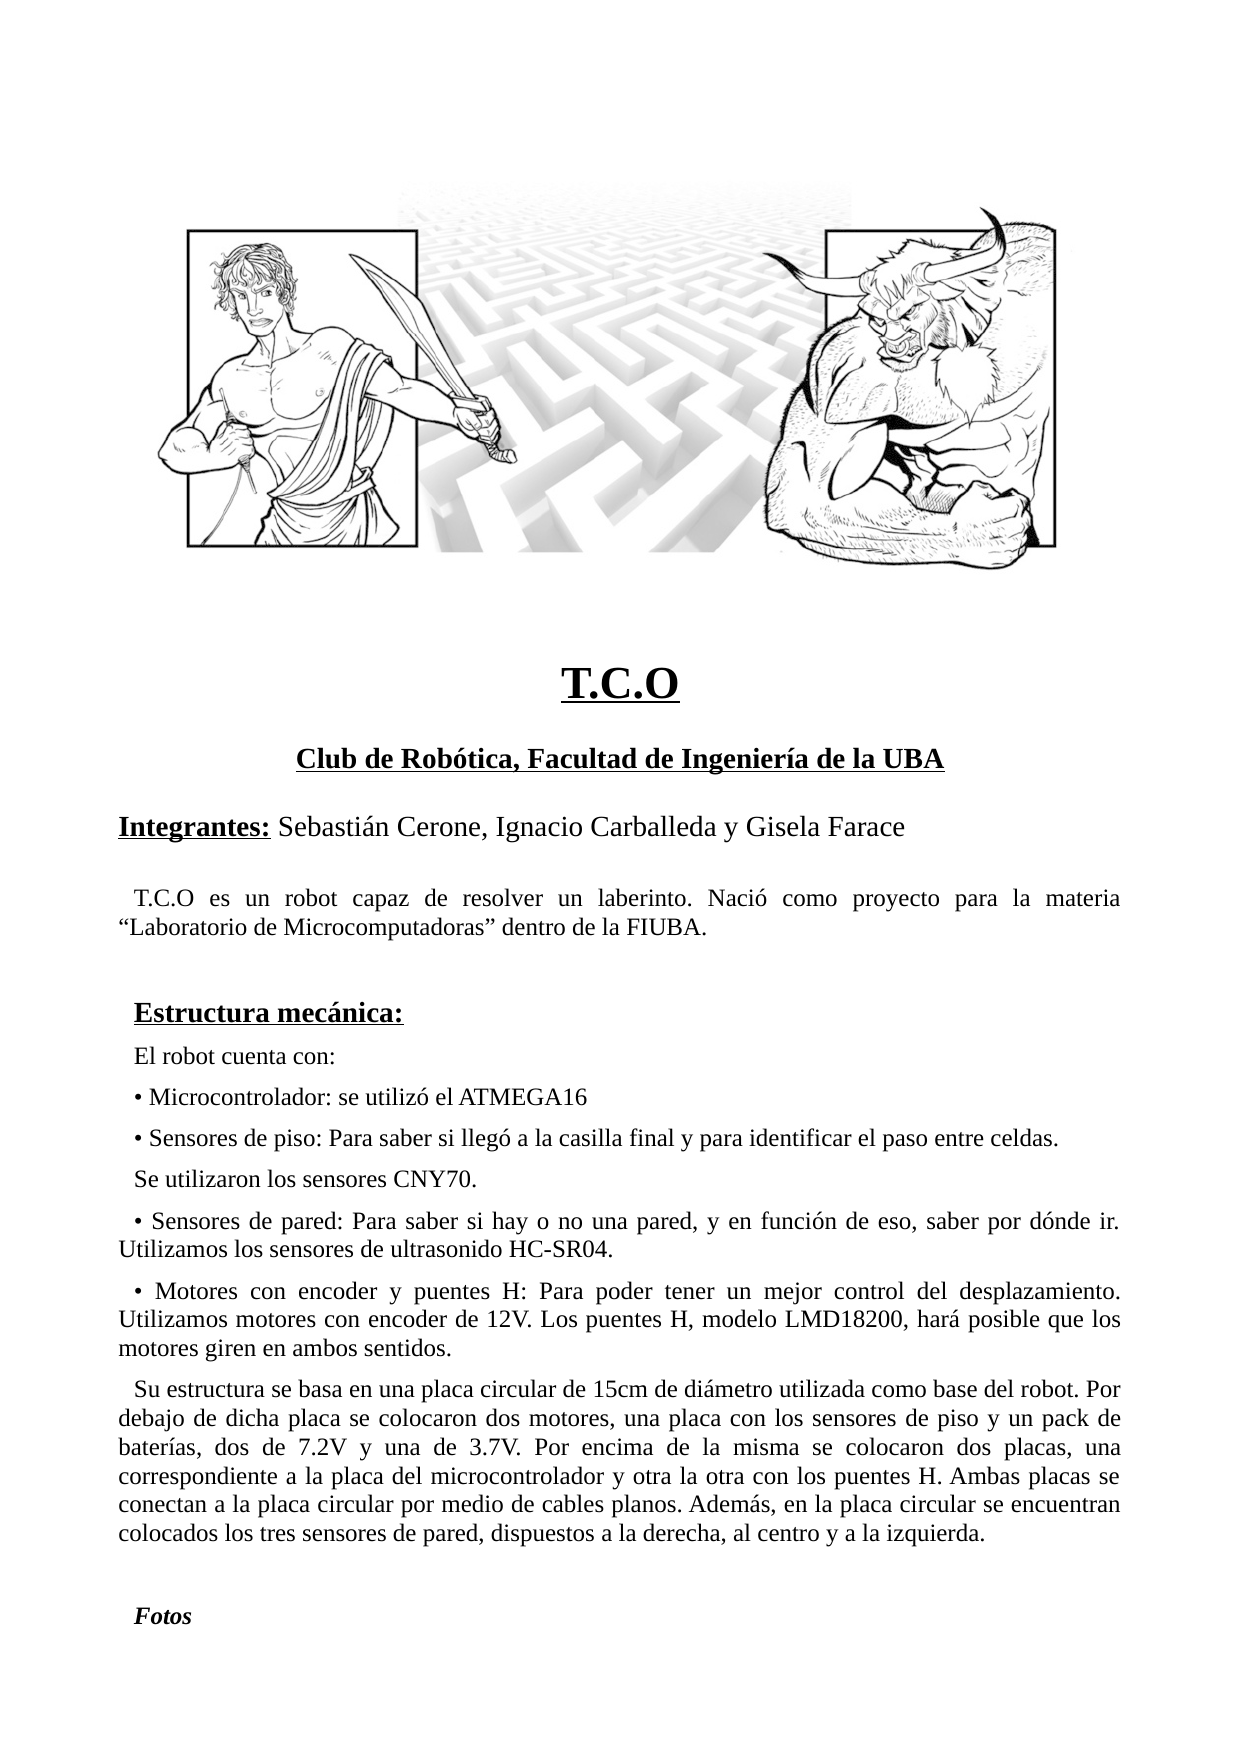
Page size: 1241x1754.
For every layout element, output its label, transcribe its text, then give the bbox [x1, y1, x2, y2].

text • Sensores de pared: Para saber si hay o no una pared, y en función de eso, saber por dónde ir. Utilizamos los sensores de ultrasonido HC-SR04. [118, 1206, 1122, 1263]
text • Motores con encoder y puentes H: Para poder tener un mejor control del desplazamiento. Utilizamos motores con encoder de 12V. Los puentes H, modelo LMD18200, hará posible que los motores giren en ambos sentidos. [118, 1276, 1122, 1362]
text Estructura mecánica: [118, 995, 1122, 1028]
text Integrantes: Sebastián Cerone, Ignacio Carballeda y Gisela Farace [118, 809, 1122, 842]
text Se utilizaron los sensores CNY70. [118, 1164, 1122, 1193]
text • Sensores de piso: Para saber si llegó a la casilla final y para identificar el paso entre celdas. [118, 1123, 1122, 1152]
text El robot cuenta con: [118, 1041, 1122, 1069]
text T.C.O es un robot capaz de resolver un laberinto. Nació como proyecto para la materia “Laboratorio de Microcomputadoras” dentro de la FIUBA. [118, 883, 1122, 941]
text T.C.O [118, 656, 1122, 708]
text Fotos [118, 1601, 1122, 1629]
text Su estructura se basa en una placa circular de 15cm de diámetro utilizada como base del robot. Por debajo de dicha placa se colocaron dos motores, una placa con los sensores de piso y un pack de baterías, dos de 7.2V y una de 3.7V. Por encima de la misma se colocaron dos placas, una correspondiente a la placa del microcontrolador y otra la otra con los puentes H. Ambas placas se conectan a la placa circular por medio de cables planos. Además, en la placa circular se encuentran colocados los tres sensores de pared, dispuestos a la derecha, al centro y a la izquierda. [118, 1374, 1122, 1547]
text Club de Robótica, Facultad de Ingeniería de la UBA [118, 742, 1122, 775]
picture [118, 118, 1123, 656]
text • Microcontrolador: se utilizó el ATMEGA16 [118, 1082, 1122, 1111]
